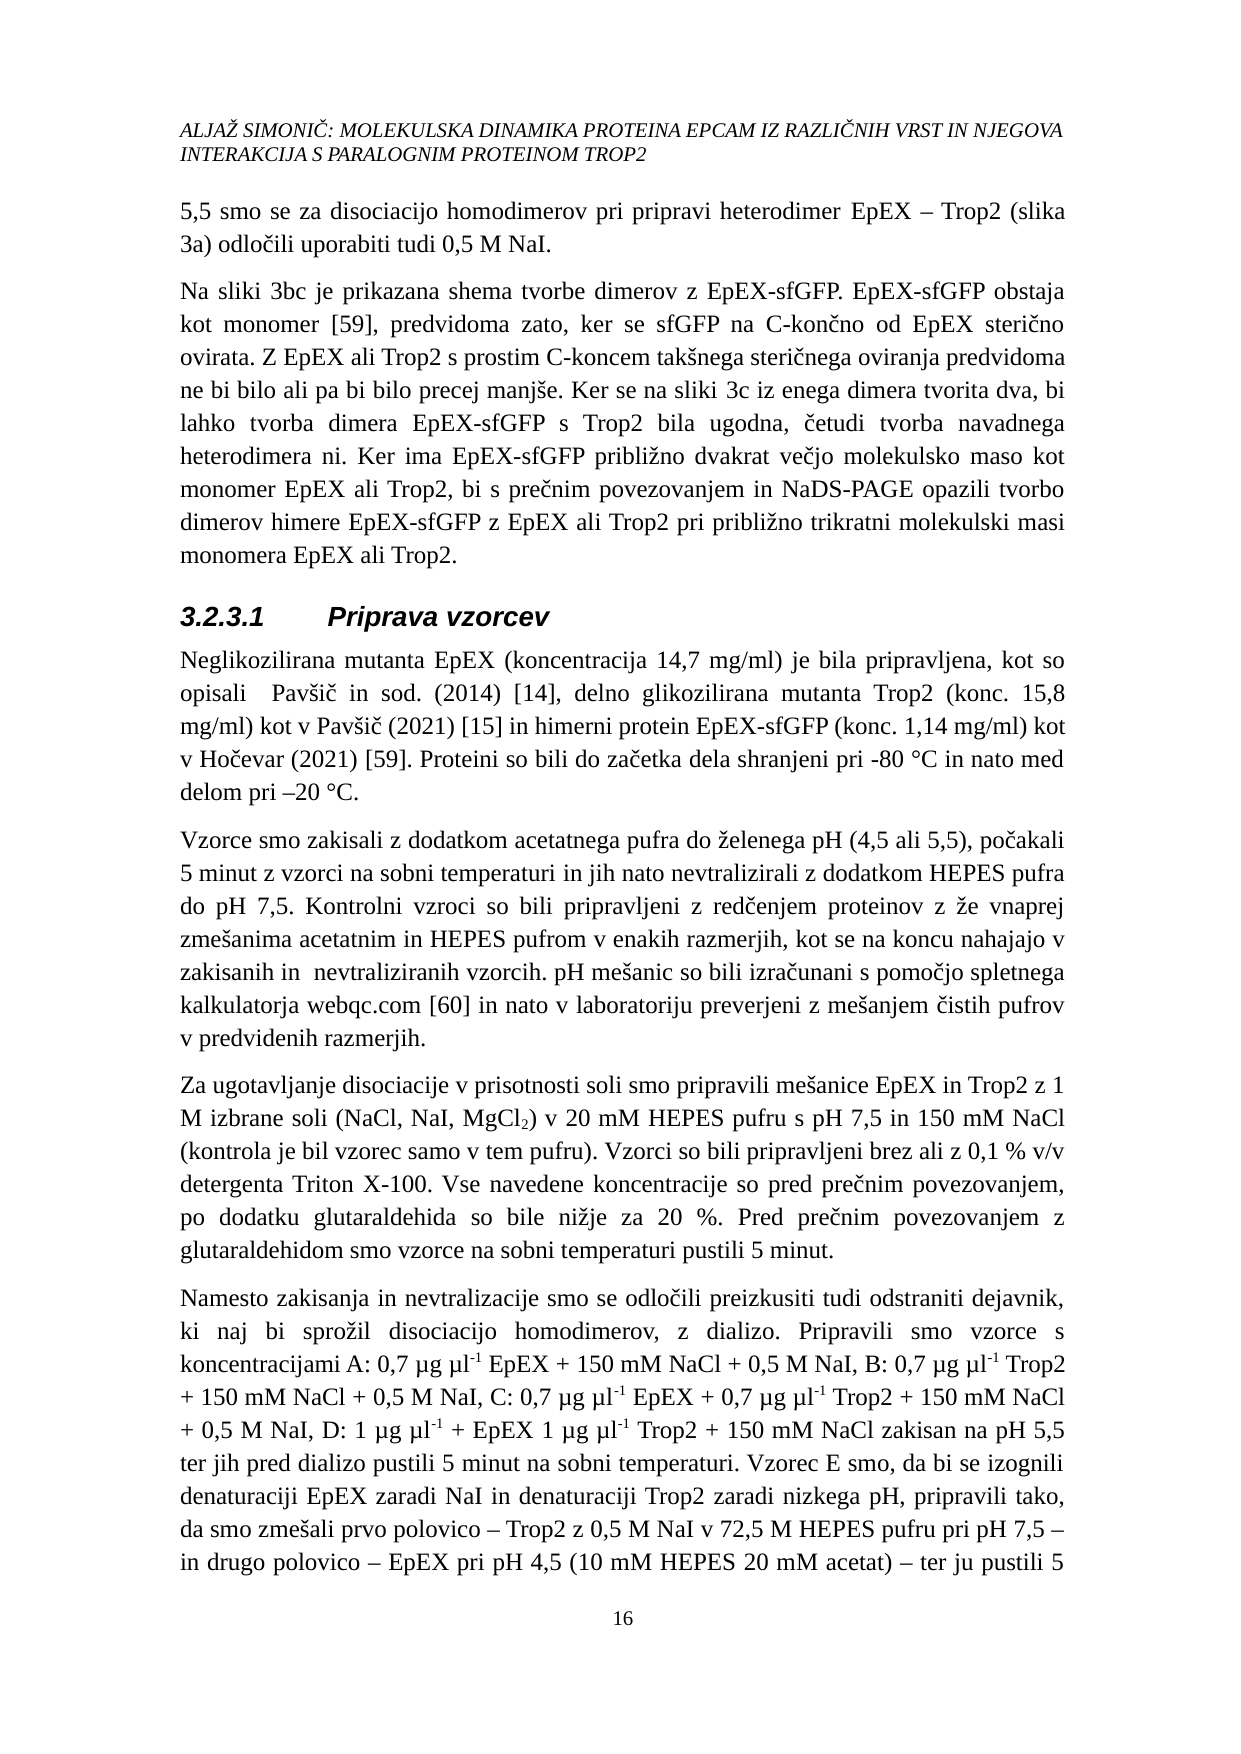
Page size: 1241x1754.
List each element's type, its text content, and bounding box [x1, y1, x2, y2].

text 5,5 smo se za disociacijo homodimerov pri pripravi heterodimer EpEX – Trop2 (slika 3a) odločili uporabiti tudi 0,5 M NaI. [180, 196, 1066, 257]
text Neglikozilirana mutanta EpEX (koncentracija 14,7 mg/ml) je bila pripravljena, kot so opisali Pavšič in sod. (2014) [14], delno glikozilirana mutanta Trop2 (konc. 15,8 mg/ml) kot v Pavšič (2021) [15] in himerni protein EpEX-sfGFP (konc. 1,14 mg/ml) kot v Hočevar (2021) [59]. Proteini so bili do začetka dela shranjeni pri -80 °C in nato med delom pri –20 °C. [180, 645, 1066, 806]
subtitle Priprava vzorcev [180, 601, 1066, 632]
text Vzorce smo zakisali z dodatkom acetatnega pufra do želenega pH (4,5 ali 5,5), počakali 5 minut z vzorci na sobni temperaturi in jih nato nevtralizirali z dodatkom HEPES pufra do pH 7,5. Kontrolni vzroci so bili pripravljeni z redčenjem proteinov z že vnaprej zmešanima acetatnim in HEPES pufrom v enakih razmerjih, kot se na koncu nahajajo v zakisanih in nevtraliziranih vzorcih. pH mešanic so bili izračunani s pomočjo spletnega kalkulatorja webqc.com [60] in nato v laboratoriju preverjeni z mešanjem čistih pufrov v predvidenih razmerjih. [180, 825, 1066, 1052]
text Namesto zakisanja in nevtralizacije smo se odločili preizkusiti tudi odstraniti dejavnik, ki naj bi sprožil disociacijo homodimerov, z dializo. Pripravili smo vzorce s koncentracijami A: 0,7 µg µl-1 EpEX + 150 mM NaCl + 0,5 M NaI, B: 0,7 µg µl-1 Trop2 + 150 mM NaCl + 0,5 M NaI, C: 0,7 µg µl-1 EpEX + 0,7 µg µl-1 Trop2 + 150 mM NaCl + 0,5 M NaI, D: 1 µg µl-1 + EpEX 1 µg µl-1 Trop2 + 150 mM NaCl zakisan na pH 5,5 ter jih pred dializo pustili 5 minut na sobni temperaturi. Vzorec E smo, da bi se izognili denaturaciji EpEX zaradi NaI in denaturaciji Trop2 zaradi nizkega pH, pripravili tako, da smo zmešali prvo polovico – Trop2 z 0,5 M NaI v 72,5 M HEPES pufru pri pH 7,5 – in drugo polovico – EpEX pri pH 4,5 (10 mM HEPES 20 mM acetat) – ter ju pustili 5 [180, 1283, 1066, 1576]
text Za ugotavljanje disociacije v prisotnosti soli smo pripravili mešanice EpEX in Trop2 z 1 M izbrane soli (NaCl, NaI, MgCl2) v 20 mM HEPES pufru s pH 7,5 in 150 mM NaCl (kontrola je bil vzorec samo v tem pufru). Vzorci so bili pripravljeni brez ali z 0,1 % v/v detergenta Triton X-100. Vse navedene koncentracije so pred prečnim povezovanjem, po dodatku glutaraldehida so bile nižje za 20 %. Pred prečnim povezovanjem z glutaraldehidom smo vzorce na sobni temperaturi pustili 5 minut. [180, 1070, 1066, 1264]
text Na sliki 3bc je prikazana shema tvorbe dimerov z EpEX-sfGFP. EpEX-sfGFP obstaja kot monomer [59], predvidoma zato, ker se sfGFP na C-končno od EpEX sterično ovirata. Z EpEX ali Trop2 s prostim C-koncem takšnega steričnega oviranja predvidoma ne bi bilo ali pa bi bilo precej manjše. Ker se na sliki 3c iz enega dimera tvorita dva, bi lahko tvorba dimera EpEX-sfGFP s Trop2 bila ugodna, četudi tvorba navadnega heterodimera ni. Ker ima EpEX-sfGFP približno dvakrat večjo molekulsko maso kot monomer EpEX ali Trop2, bi s prečnim povezovanjem in NaDS-PAGE opazili tvorbo dimerov himere EpEX-sfGFP z EpEX ali Trop2 pri približno trikratni molekulski masi monomera EpEX ali Trop2. [180, 276, 1066, 569]
